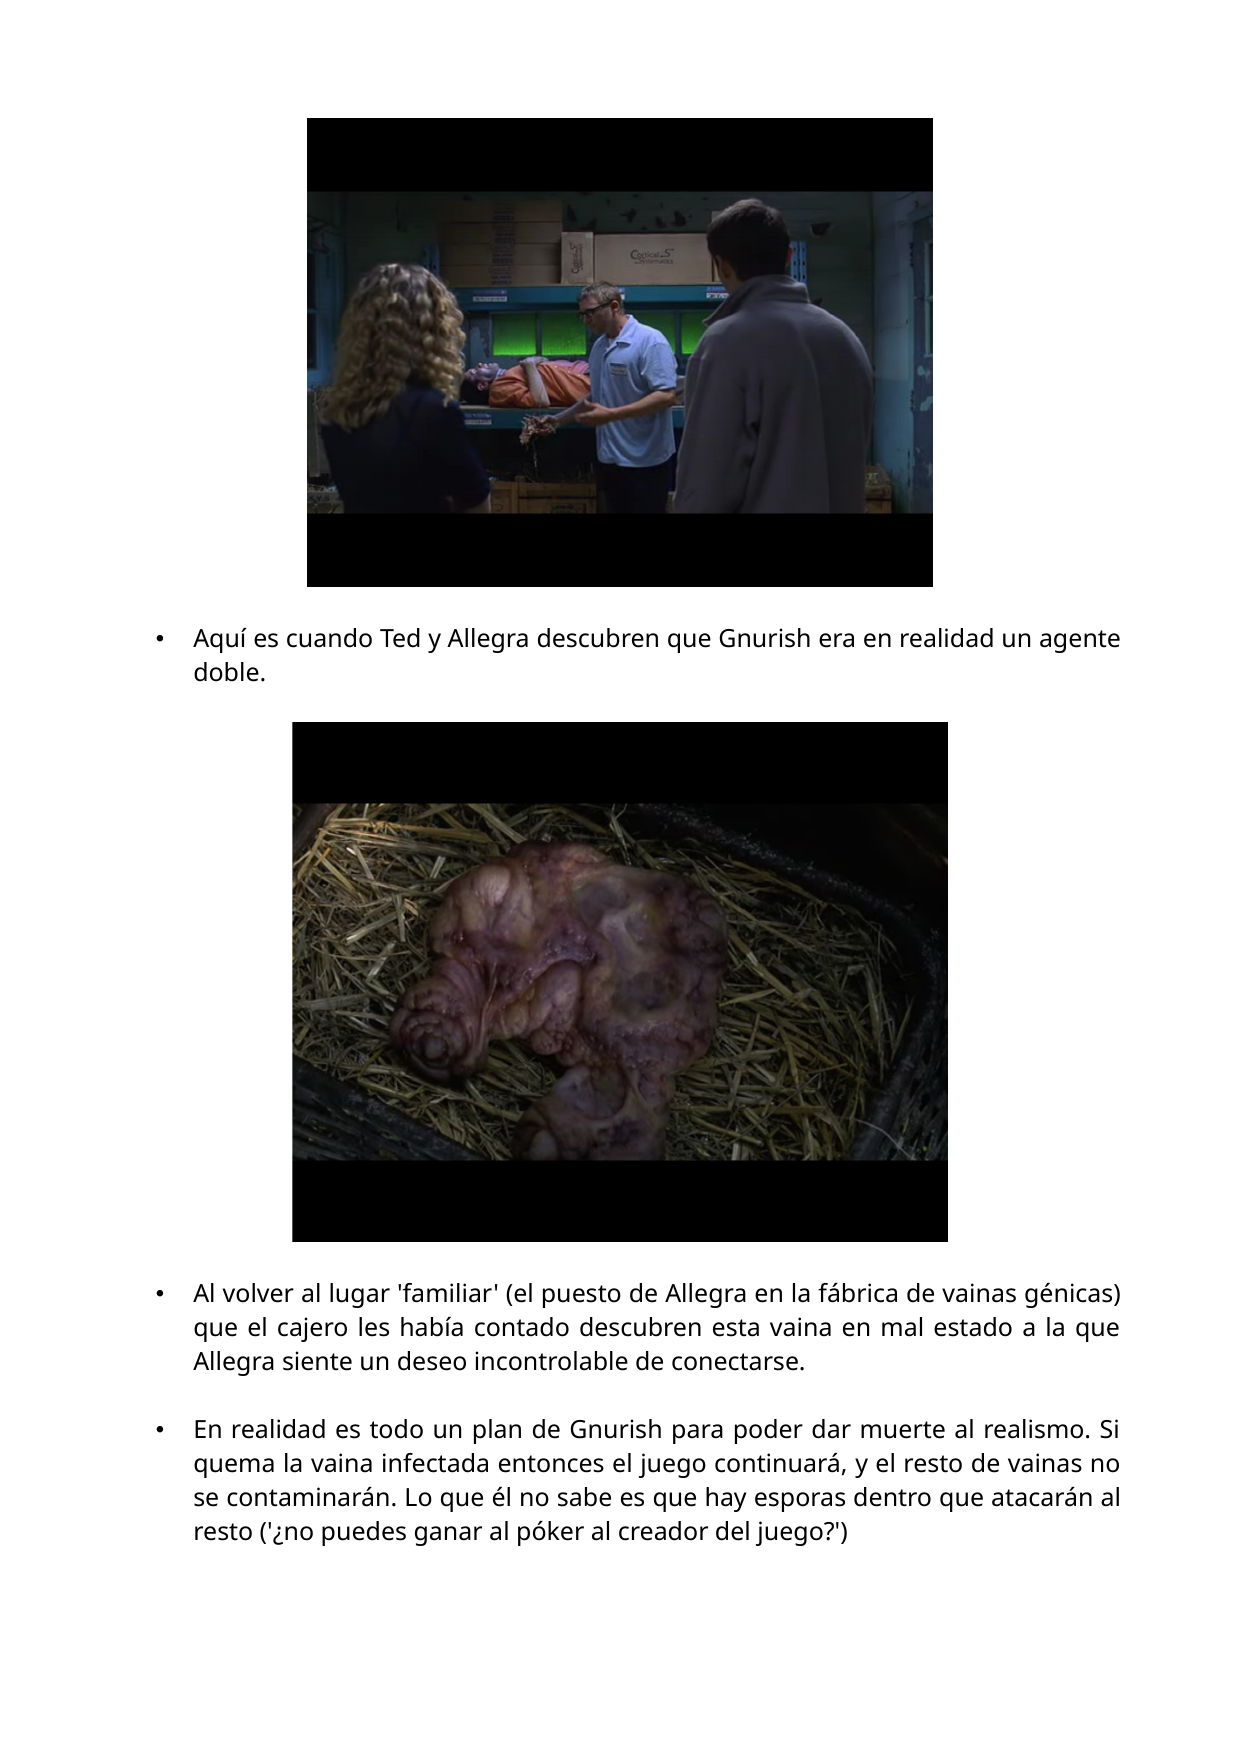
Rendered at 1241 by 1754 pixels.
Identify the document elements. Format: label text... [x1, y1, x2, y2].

picture [307, 118, 933, 587]
list Al volver al lugar 'familiar' (el puesto de Allegra en la fábrica de vainas génicas) que el cajero les había contado descubren esta vaina en mal estado a la que Allegra siente un deseo incontrolable de conectarse. [156, 1275, 1122, 1377]
list En realidad es todo un plan de Gnurish para poder dar muerte al realismo. Si quema la vaina infectada entonces el juego continuará, y el resto de vainas no se contaminarán. Lo que él no sabe es que hay esporas dentro que atacarán al resto ('¿no puedes ganar al póker al creador del juego?') [156, 1411, 1122, 1548]
picture [292, 722, 948, 1242]
list Aquí es cuando Ted y Allegra descubren que Gnurish era en realidad un agente doble. [156, 621, 1122, 689]
